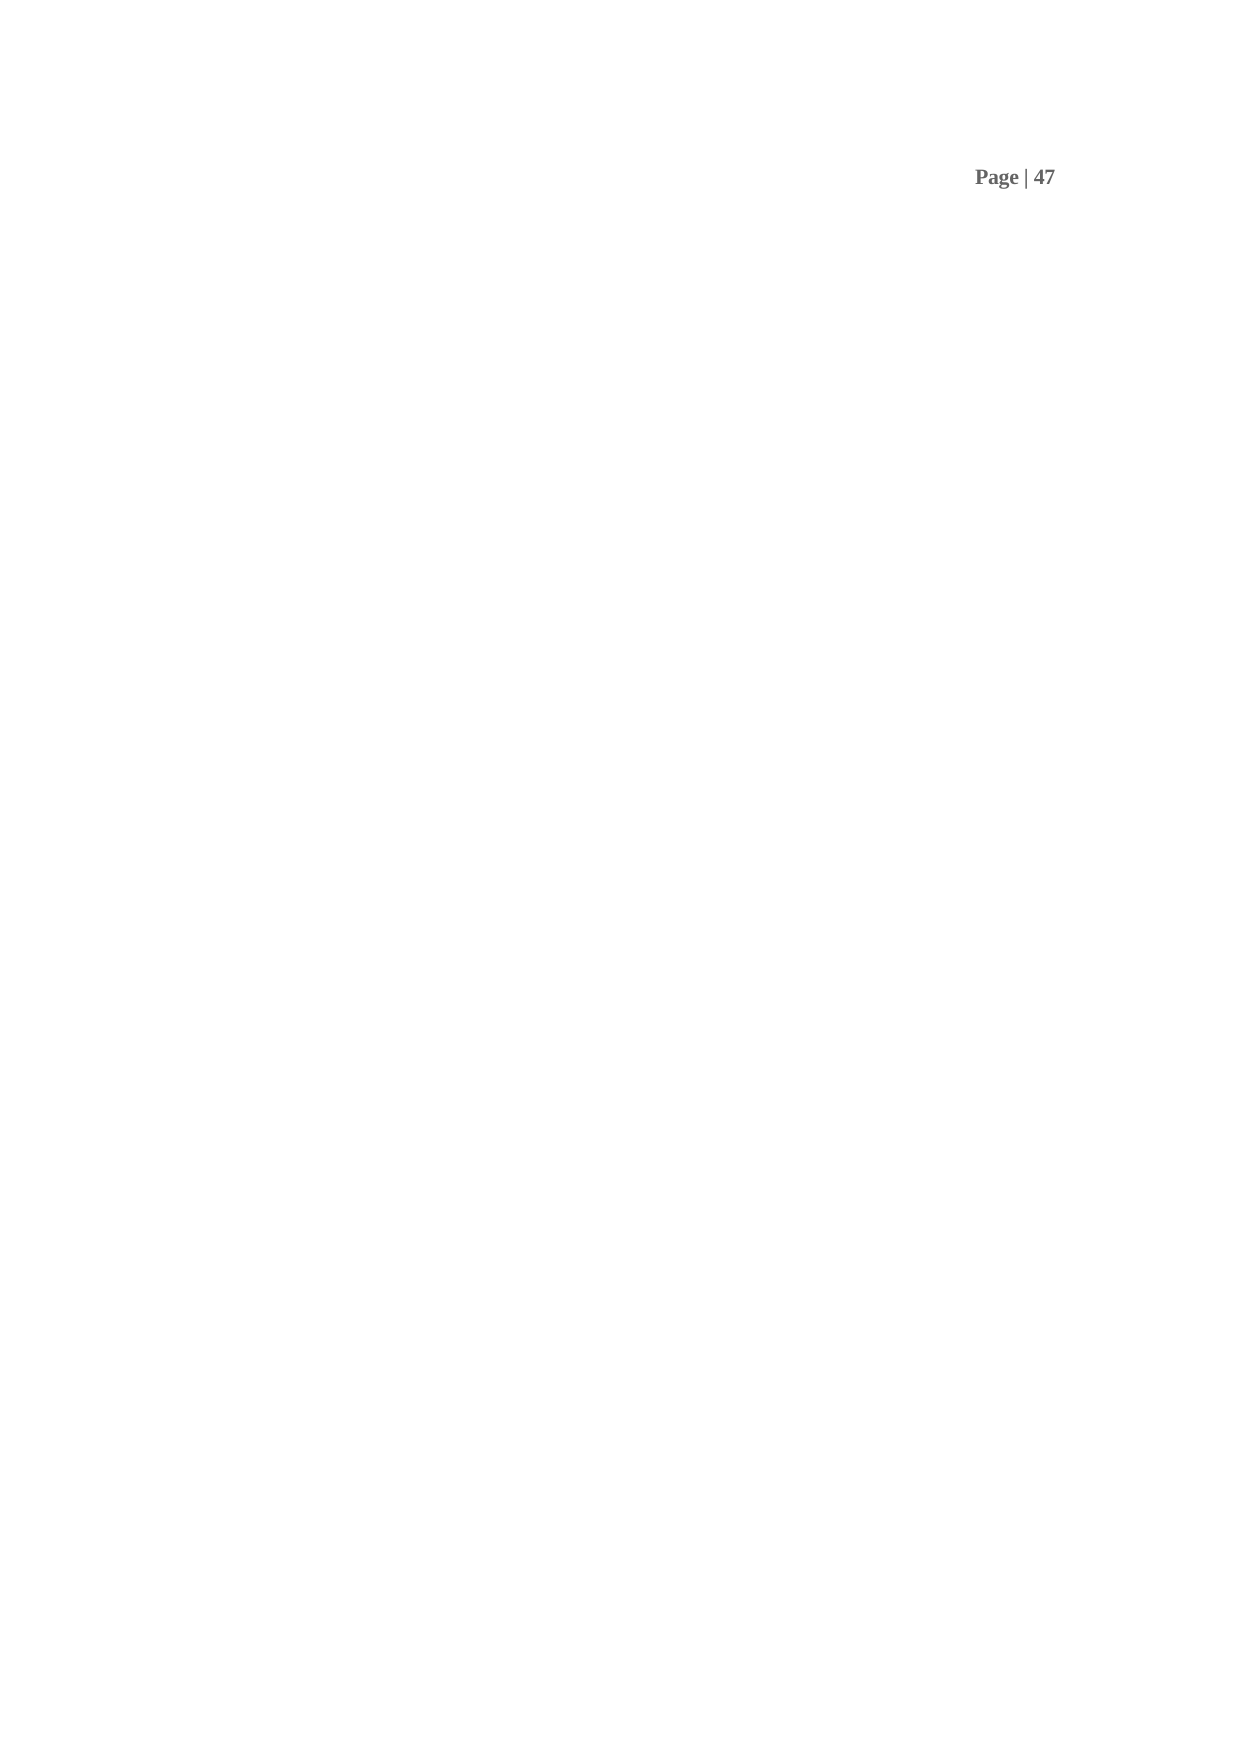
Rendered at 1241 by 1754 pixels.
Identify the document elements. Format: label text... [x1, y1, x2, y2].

text Page | 47 [150, 162, 1068, 190]
